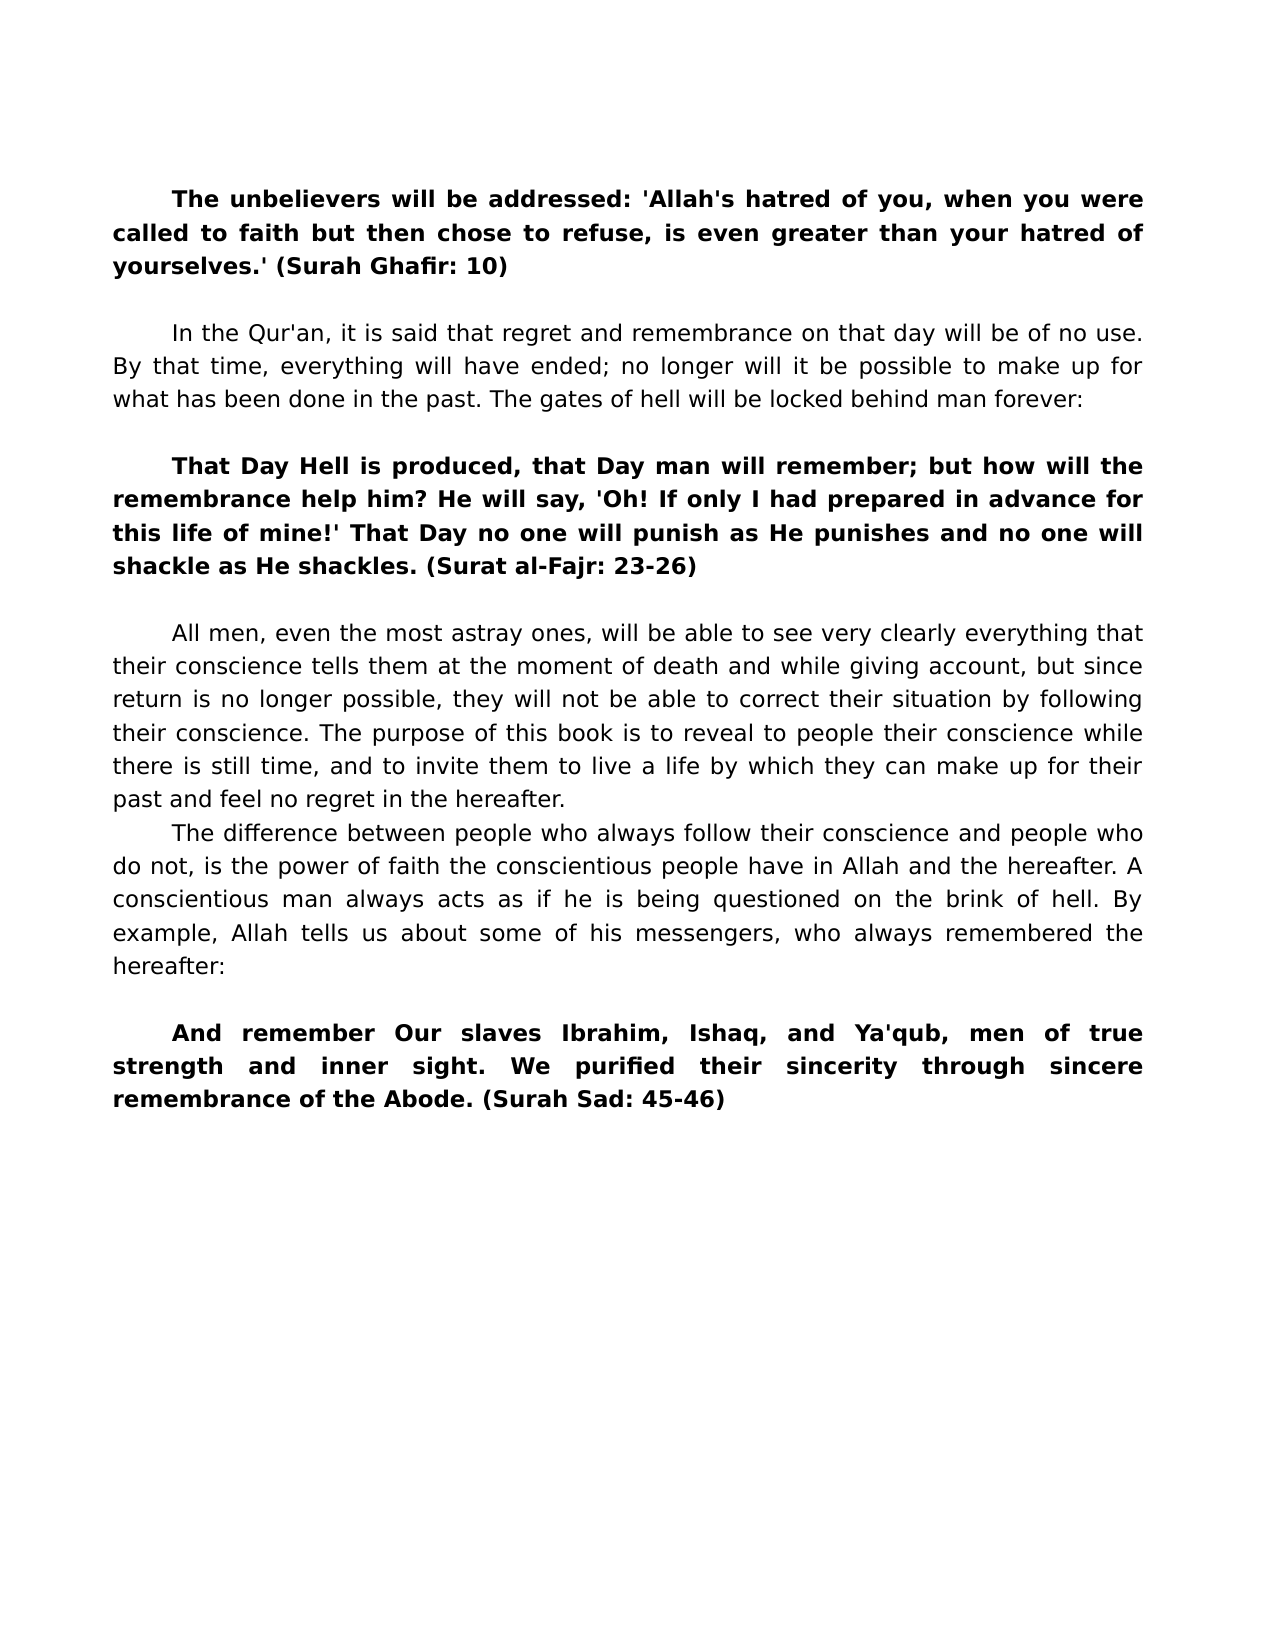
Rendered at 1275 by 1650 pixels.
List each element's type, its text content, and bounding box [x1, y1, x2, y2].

text The unbelievers will be addressed: 'Allah's hatred of you, when you were called to faith but then chose to refuse, is even greater than your hatred of yourselves.' (Surah Ghafir: 10) [112, 181, 1145, 281]
text And remember Our slaves Ibrahim, Ishaq, and Ya'qub, men of true strength and inner sight. We purified their sincerity through sincere remembrance of the Abode. (Surah Sad: 45-46) [112, 1014, 1145, 1114]
text In the Qur'an, it is said that regret and remembrance on that day will be of no use. By that time, everything will have ended; no longer will it be possible to make up for what has been done in the past. The gates of hell will be locked behind man forever: [112, 314, 1145, 414]
text That Day Hell is produced, that Day man will remember; but how will the remembrance help him? He will say, 'Oh! If only I had prepared in advance for this life of mine!' That Day no one will punish as He punishes and no one will shackle as He shackles. (Surat al-Fajr: 23-26) [112, 448, 1145, 581]
text All men, even the most astray ones, will be able to see very clearly everything that their conscience tells them at the moment of death and while giving account, but since return is no longer possible, they will not be able to correct their situation by following their conscience. The purpose of this book is to reveal to people their conscience while there is still time, and to invite them to live a life by which they can make up for their past and feel no regret in the hereafter. [112, 614, 1145, 814]
text The difference between people who always follow their conscience and people who do not, is the power of faith the conscientious people have in Allah and the hereafter. A conscientious man always acts as if he is being questioned on the brink of hell. By example, Allah tells us about some of his messengers, who always remembered the hereafter: [112, 814, 1145, 981]
